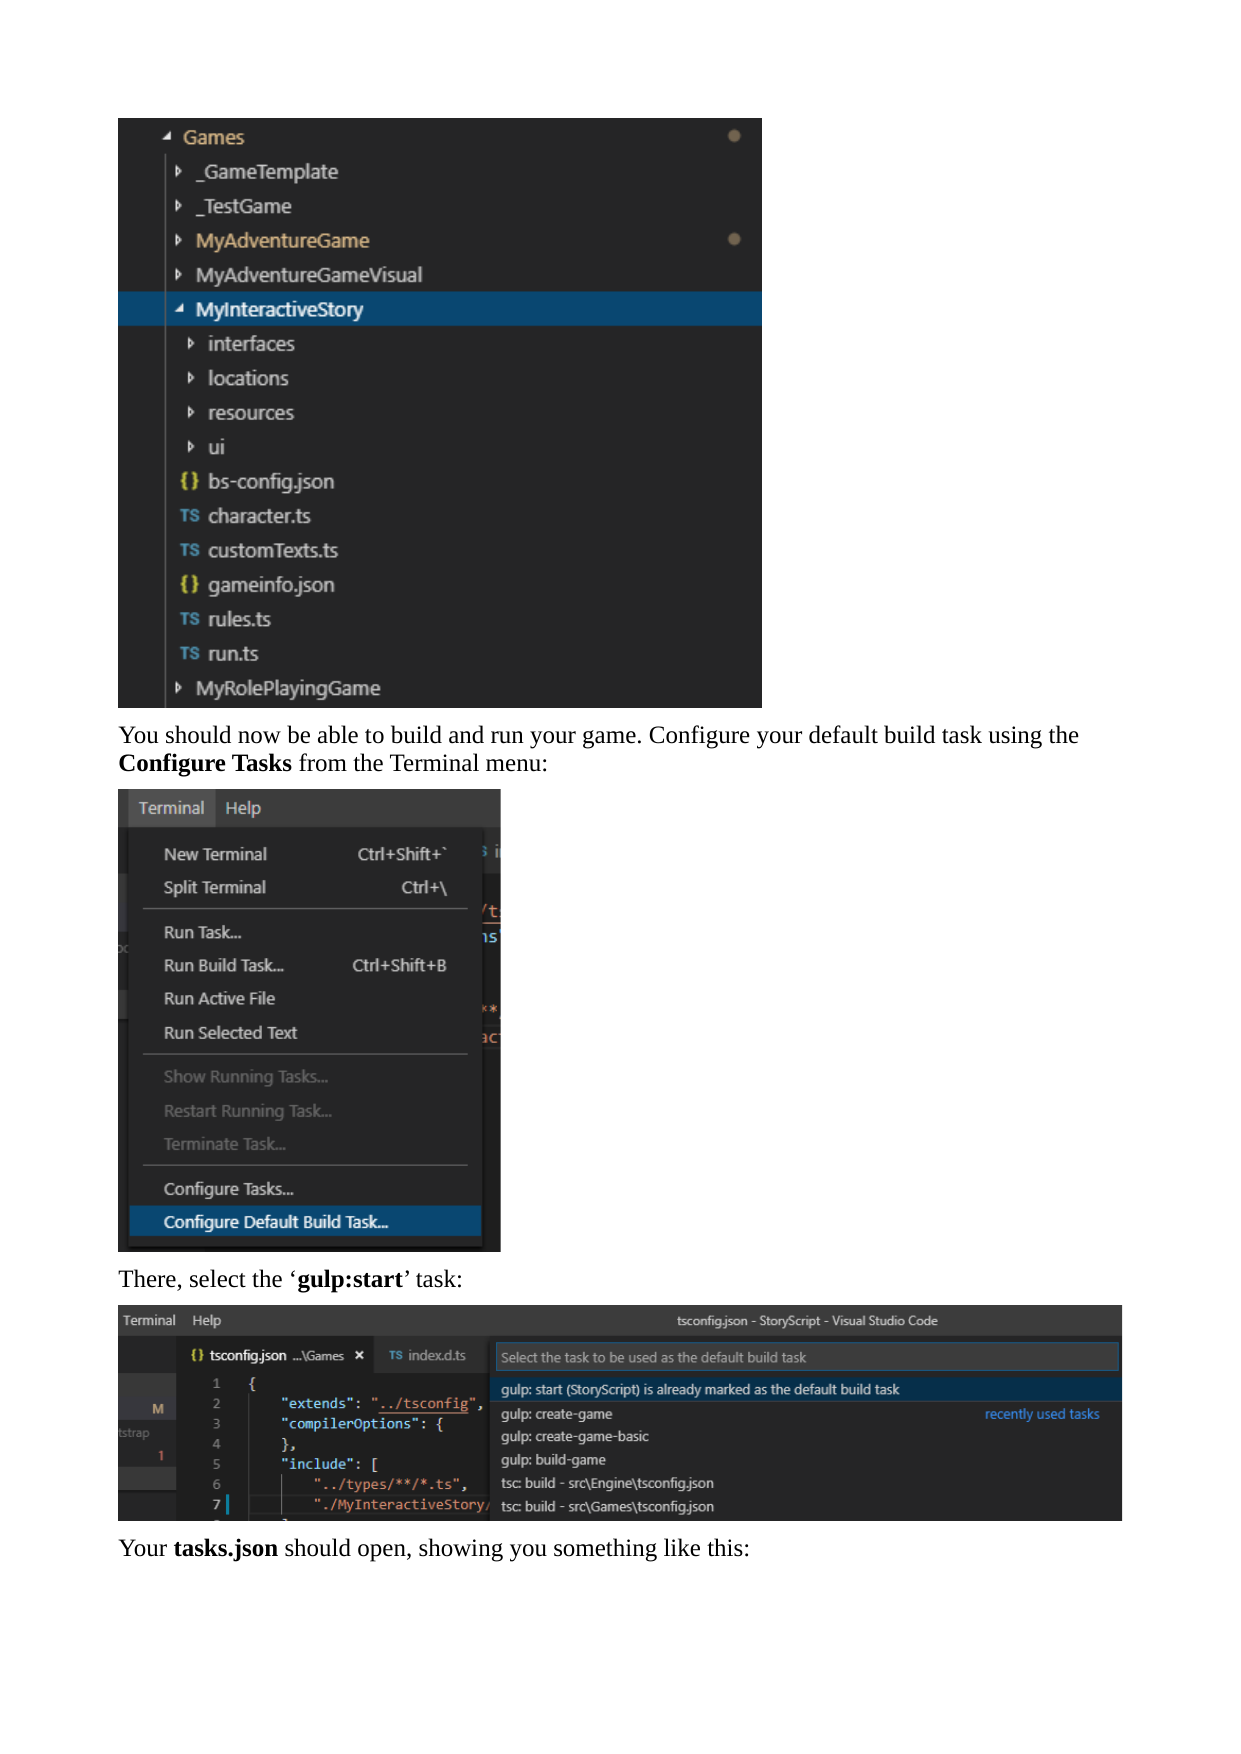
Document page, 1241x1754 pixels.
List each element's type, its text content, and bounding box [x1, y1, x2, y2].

text There, select the ‘gulp:start’ task: [118, 1264, 1122, 1293]
text Your tasks.json should open, showing you something like this: [118, 1533, 1122, 1561]
text You should now be able to build and run your game. Configure your default build task using the Configure Tasks from the Terminal menu: [118, 720, 1122, 777]
